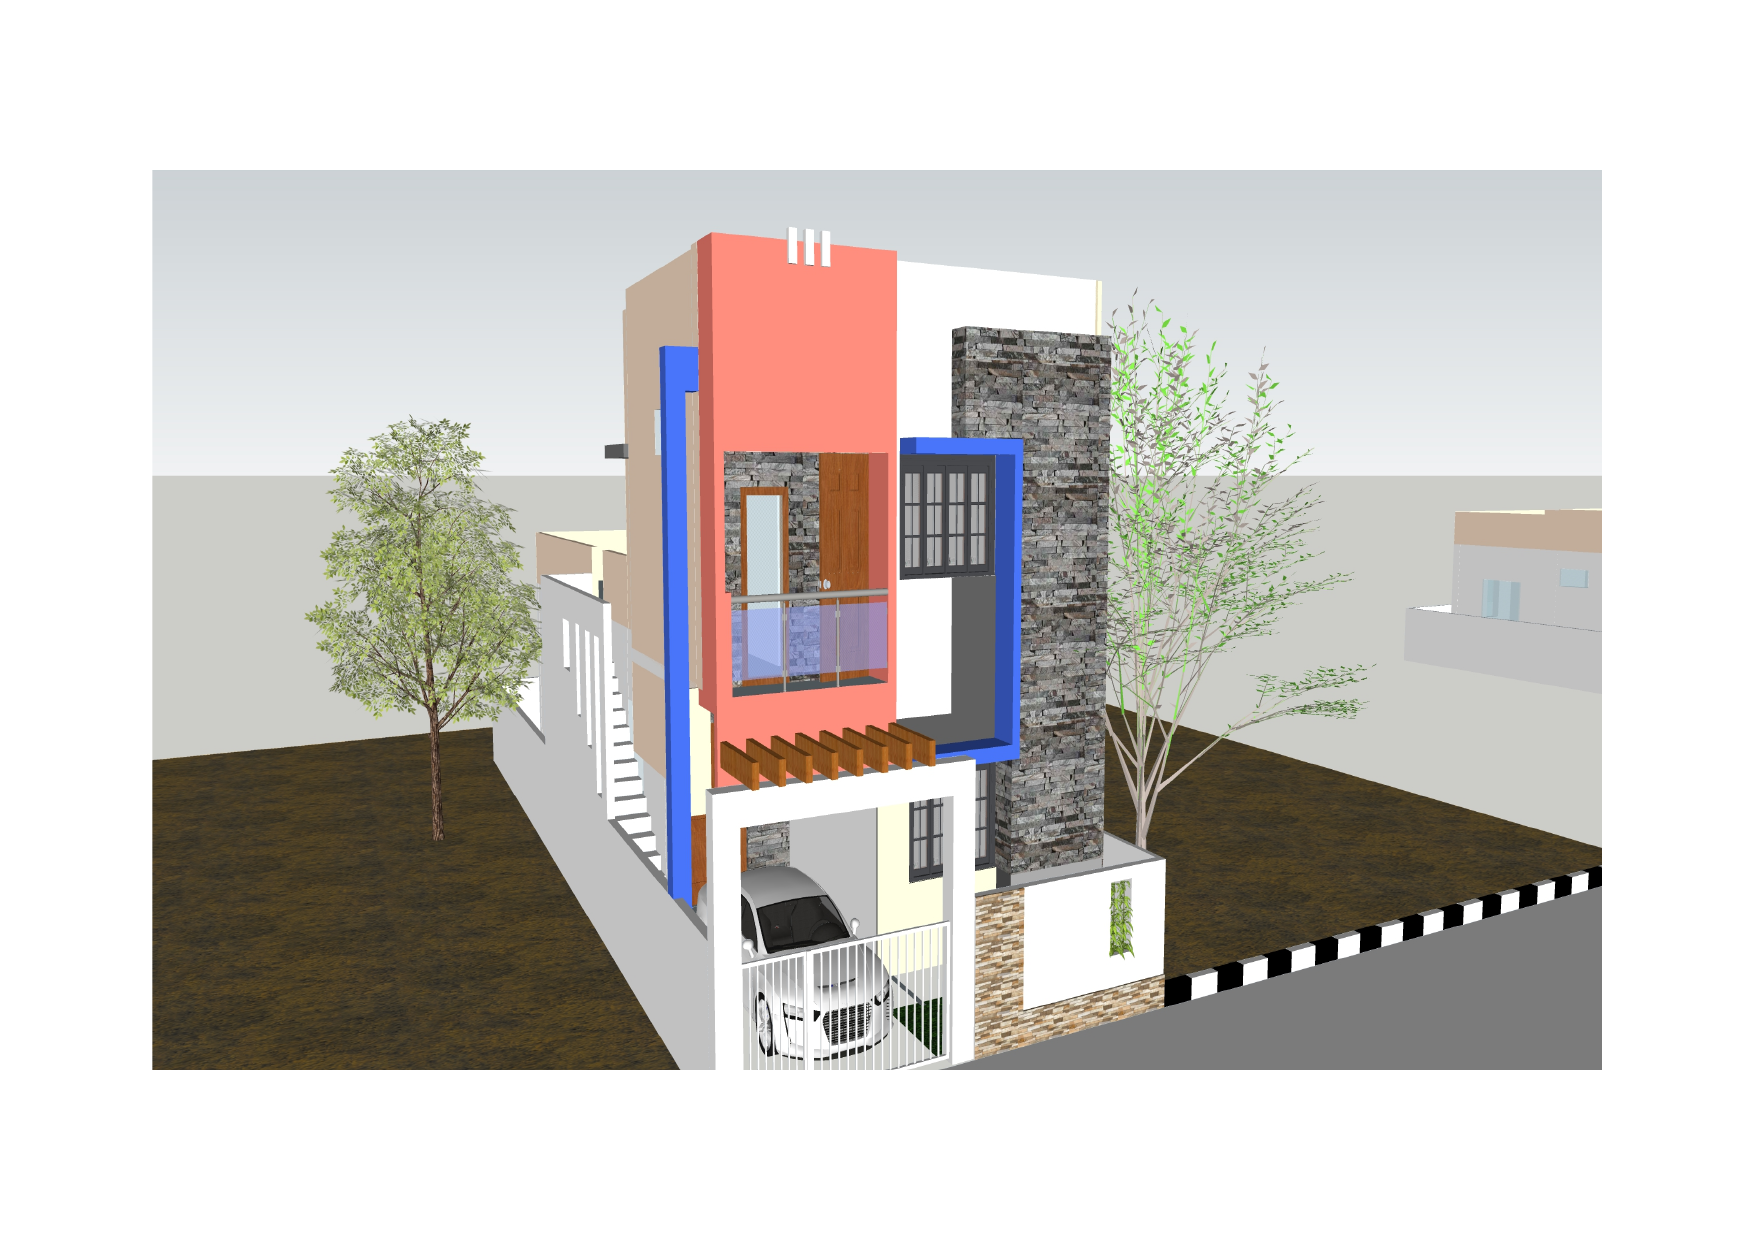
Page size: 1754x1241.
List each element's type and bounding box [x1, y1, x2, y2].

picture [152, 170, 1602, 1070]
